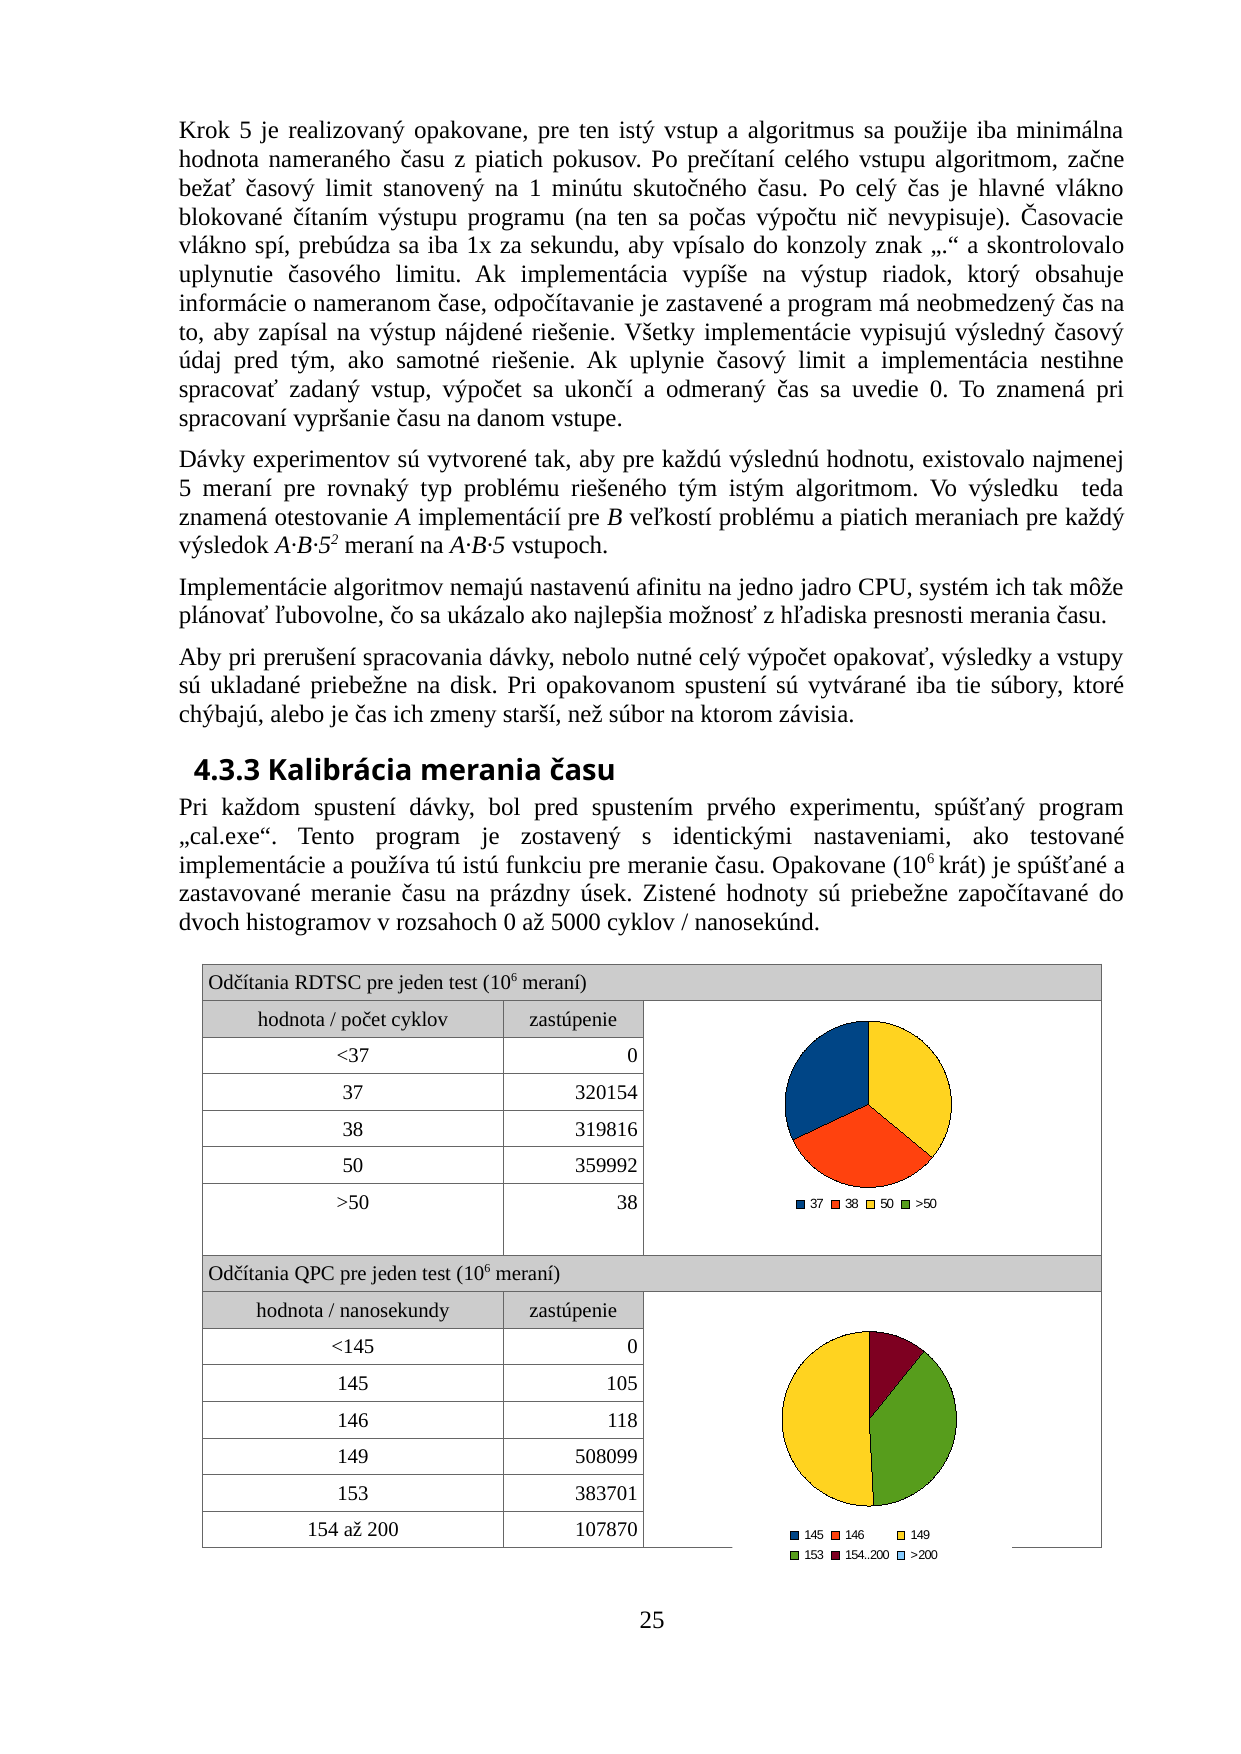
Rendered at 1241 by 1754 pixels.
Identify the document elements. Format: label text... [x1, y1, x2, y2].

table_cell 118 [504, 1402, 643, 1437]
table_cell [644, 1292, 1101, 1547]
table_cell 37 [203, 1074, 503, 1110]
table_cell 38 [504, 1184, 643, 1254]
table_cell 383701 [504, 1475, 643, 1511]
table_cell hodnota / nanosekundy [203, 1292, 503, 1328]
table_cell <145 [203, 1329, 503, 1364]
table_cell 0 [504, 1038, 643, 1073]
table_cell 146 [203, 1402, 503, 1437]
table_cell 105 [504, 1365, 643, 1401]
table_cell zastúpenie [504, 1001, 643, 1037]
table_cell hodnota / počet cyklov [203, 1001, 503, 1037]
subtitle Kalibrácia merania času [193, 749, 1125, 789]
table_cell 145 [203, 1365, 503, 1401]
table_cell >50 [203, 1184, 503, 1254]
table_cell 50 [203, 1147, 503, 1183]
table_cell 320154 [504, 1074, 643, 1110]
table_cell 38 [203, 1111, 503, 1146]
table_cell Odčítania QPC pre jeden test (106 meraní) [203, 1256, 1101, 1291]
table_cell 107870 [504, 1512, 643, 1547]
table_cell [644, 1001, 1101, 1254]
text Aby pri prerušení spracovania dávky, nebolo nutné celý výpočet opakovať, výsledky a vstupy sú ukladané priebežne na disk. Pri opakovanom spustení sú vytvárané iba tie súbory, ktoré chýbajú, alebo je čas ich zmeny starší, než súbor na ktorom závisia. [178, 642, 1125, 728]
table_header Odčítania RDTSC pre jeden test (106 meraní) [203, 965, 1101, 1000]
table_cell 153 [203, 1475, 503, 1511]
table_cell 154 až 200 [203, 1512, 503, 1547]
table_cell 319816 [504, 1111, 643, 1146]
text Pri každom spustení dávky, bol pred spustením prvého experimentu, spúšťaný program „cal.exe“. Tento program je zostavený s identickými nastaveniami, ako testované implementácie a používa tú istú funkciu pre meranie času. Opakovane (106 krát) je spúšťané a zastavované meranie času na prázdny úsek. Zistené hodnoty sú priebežne započítavané do dvoch histogramov v rozsahoch 0 až 5000 cyklov / nanosekúnd. [178, 792, 1125, 936]
table_cell 0 [504, 1329, 643, 1364]
table_cell 508099 [504, 1439, 643, 1474]
text Dávky experimentov sú vytvorené tak, aby pre každú výslednú hodnotu, existovalo najmenej 5 meraní pre rovnaký typ problému riešeného tým istým algoritmom. Vo výsledku teda znamená otestovanie A implementácií pre B veľkostí problému a piatich meraniach pre každý výsledok A·B·52 meraní na A·B·5 vstupoch. [178, 444, 1125, 559]
table_cell 359992 [504, 1147, 643, 1183]
table_cell 149 [203, 1439, 503, 1474]
table_cell <37 [203, 1038, 503, 1073]
text Implementácie algoritmov nemajú nastavenú afinitu na jedno jadro CPU, systém ich tak môže plánovať ľubovolne, čo sa ukázalo ako najlepšia možnosť z hľadiska presnosti merania času. [178, 572, 1125, 629]
text Krok 5 je realizovaný opakovane, pre ten istý vstup a algoritmus sa použije iba minimálna hodnota nameraného času z piatich pokusov. Po prečítaní celého vstupu algoritmom, začne bežať časový limit stanovený na 1 minútu skutočného času. Po celý čas je hlavné vlákno blokované čítaním výstupu programu (na ten sa počas výpočtu nič nevypisuje). Časovacie vlákno spí, prebúdza sa iba 1x za sekundu, aby vpísalo do konzoly znak „.“ a skontrolovalo uplynutie časového limitu. Ak implementácia vypíše na výstup riadok, ktorý obsahuje informácie o nameranom čase, odpočítavanie je zastavené a program má neobmedzený čas na to, aby zapísal na výstup nájdené riešenie. Všetky implementácie vypisujú výsledný časový údaj pred tým, ako samotné riešenie. Ak uplynie časový limit a implementácia nestihne spracovať zadaný vstup, výpočet sa ukončí a odmeraný čas sa uvedie 0. To znamená pri spracovaní vypršanie času na danom vstupe. [178, 116, 1125, 432]
table_cell zastúpenie [504, 1292, 643, 1328]
